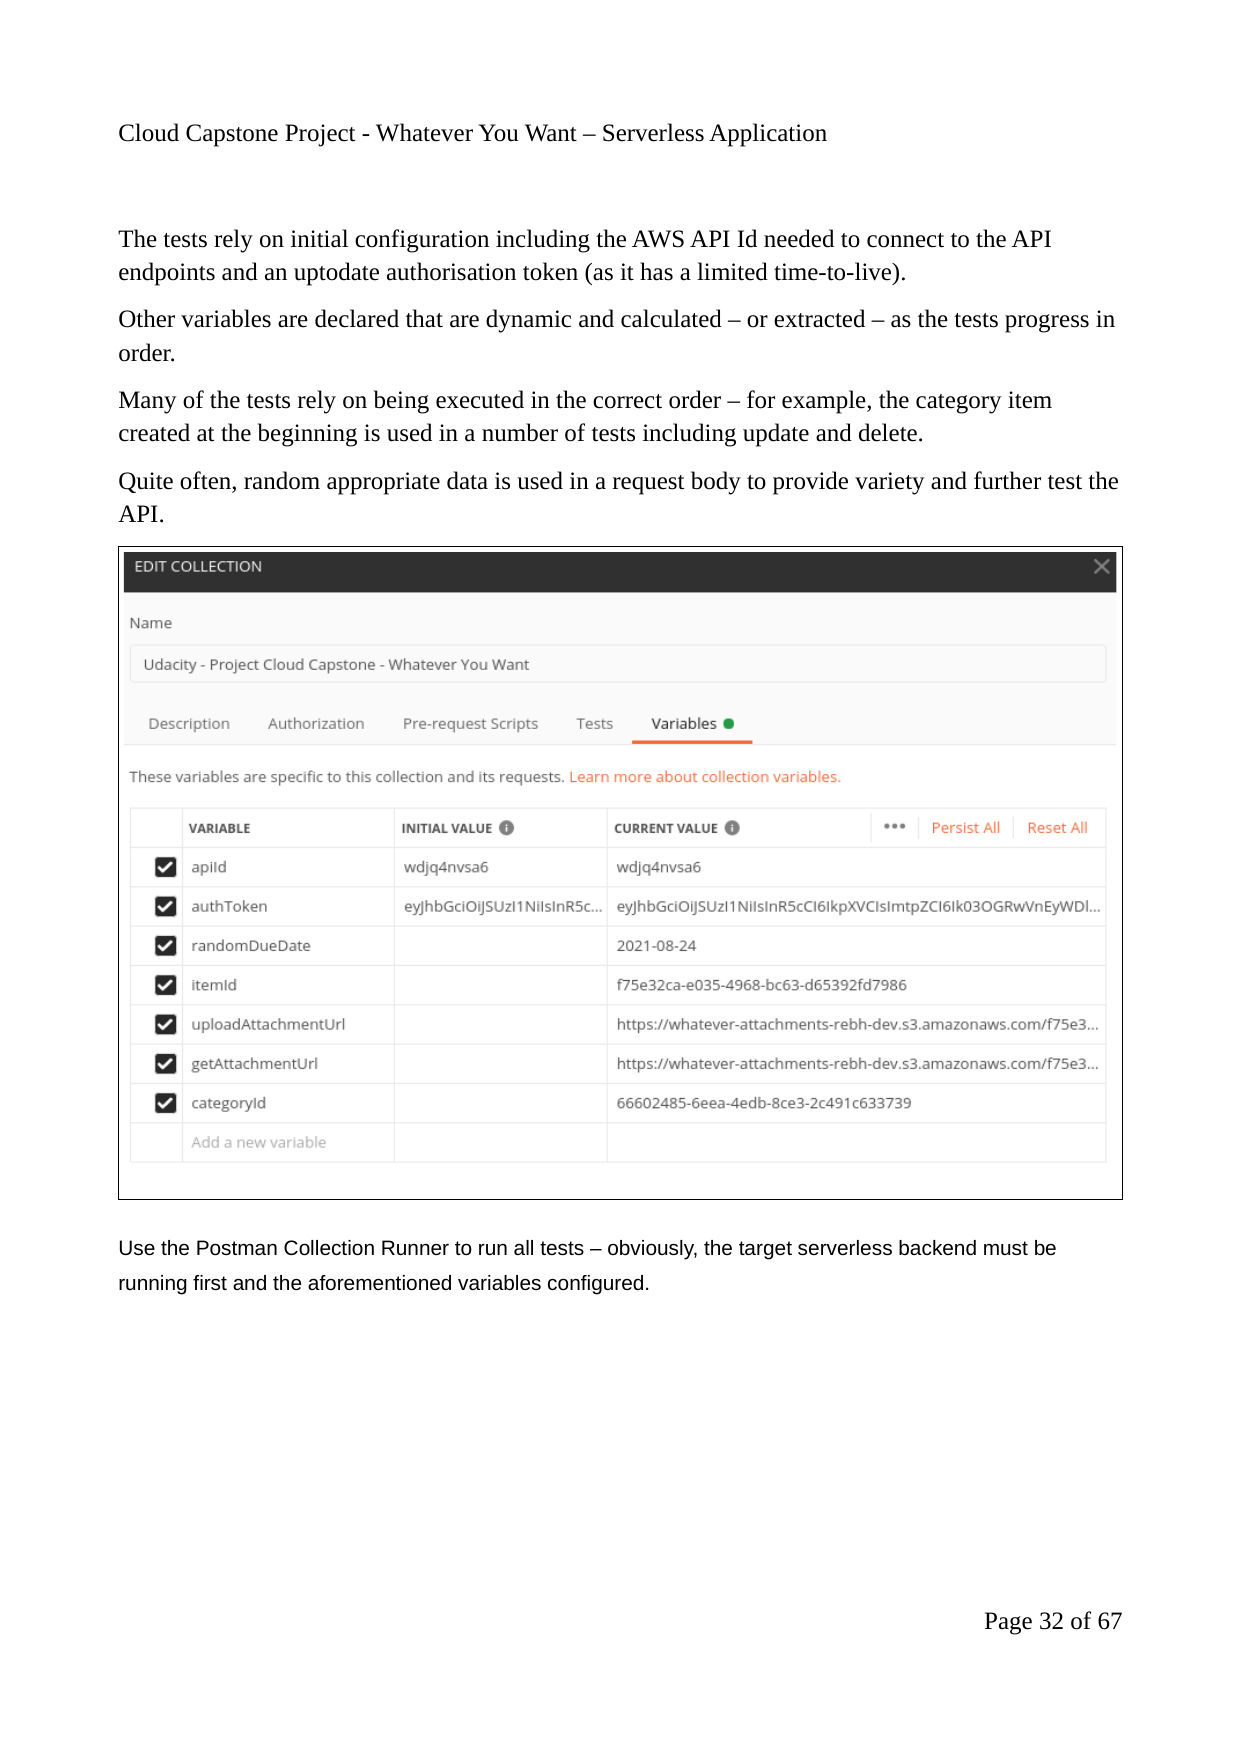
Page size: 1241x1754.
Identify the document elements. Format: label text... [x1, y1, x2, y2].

text Quite often, random appropriate data is used in a request body to provide variety and further test the API. [118, 466, 1122, 528]
text Other variables are declared that are dynamic and calculated – or extracted – as the tests progress in order. [118, 304, 1122, 366]
text The tests rely on initial configuration including the AWS API Id needed to connect to the API endpoints and an uptodate authorisation token (as it has a limited time-to-live). [118, 224, 1122, 286]
table_header [119, 547, 1122, 1199]
picture [123, 552, 1117, 1194]
text Many of the tests rely on being executed in the correct order – for example, the category item created at the beginning is used in a number of tests including update and delete. [118, 385, 1122, 447]
text Use the Postman Collection Runner to run all tests – obviously, the target serverless backend must be running first and the aforementioned variables configured. [118, 1235, 1122, 1295]
